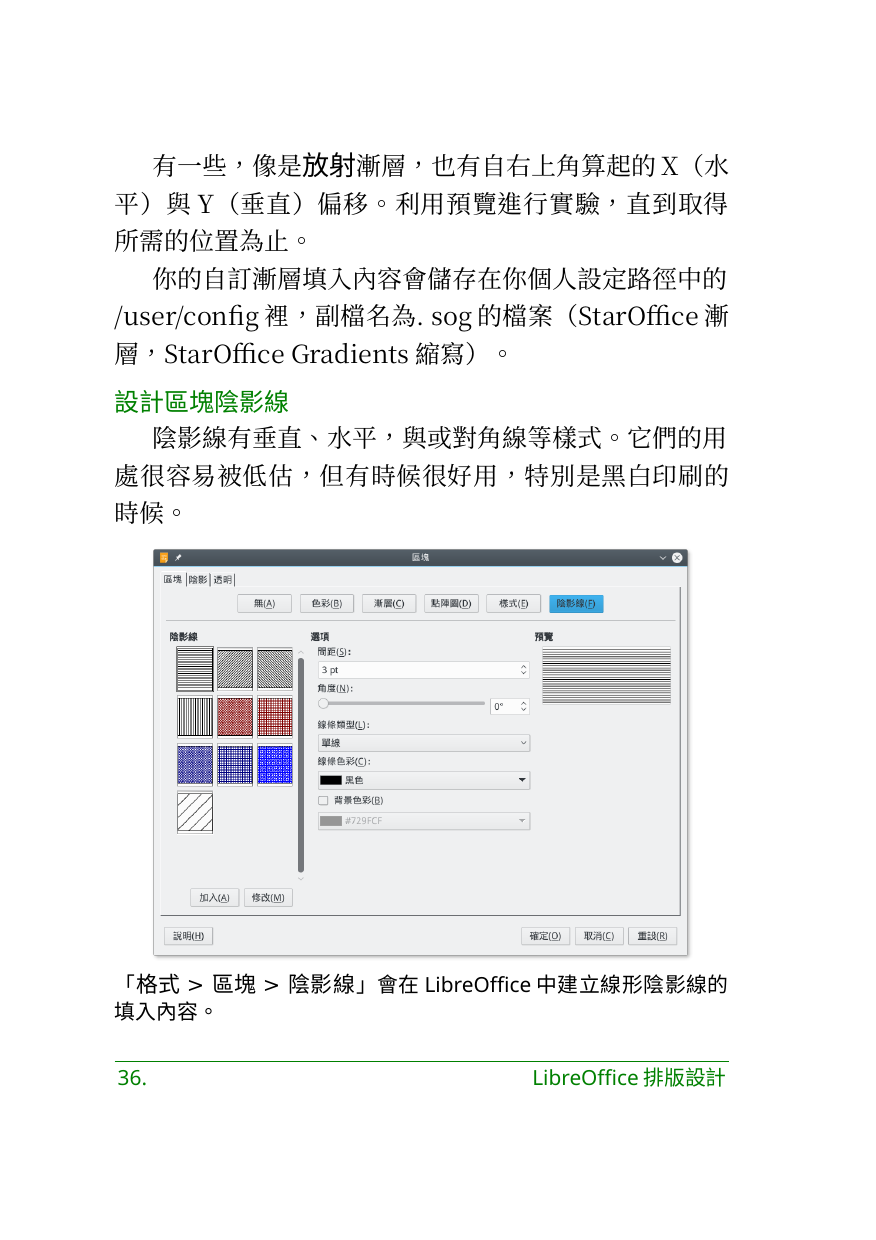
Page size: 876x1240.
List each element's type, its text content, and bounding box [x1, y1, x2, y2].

table_header [695, 546, 729, 962]
picture [149, 545, 695, 963]
text 你的自訂漸層填入內容會儲存在你個人設定路徑中的/user/config裡，副檔名為. sog的檔案（StarOffice漸層，StarOffice Gradients縮寫）。 [114, 258, 729, 371]
table_header [115, 546, 149, 962]
text 有一些，像是放射漸層，也有自右上角算起的X（水平）與Y（垂直）偏移。利用預覽進行實驗，直到取得所需的位置為止。 [114, 146, 729, 258]
text 陰影線有垂直、水平，與或對角線等樣式。它們的用處很容易被低估，但有時候很好用，特別是黑白印刷的時候。 [114, 418, 729, 530]
subtitle 設計區塊陰影線 [114, 386, 729, 418]
table_cell 「格式 > 區塊 > 陰影線」會在LibreOffice中建立線形陰影線的填入內容。 [115, 963, 729, 1024]
